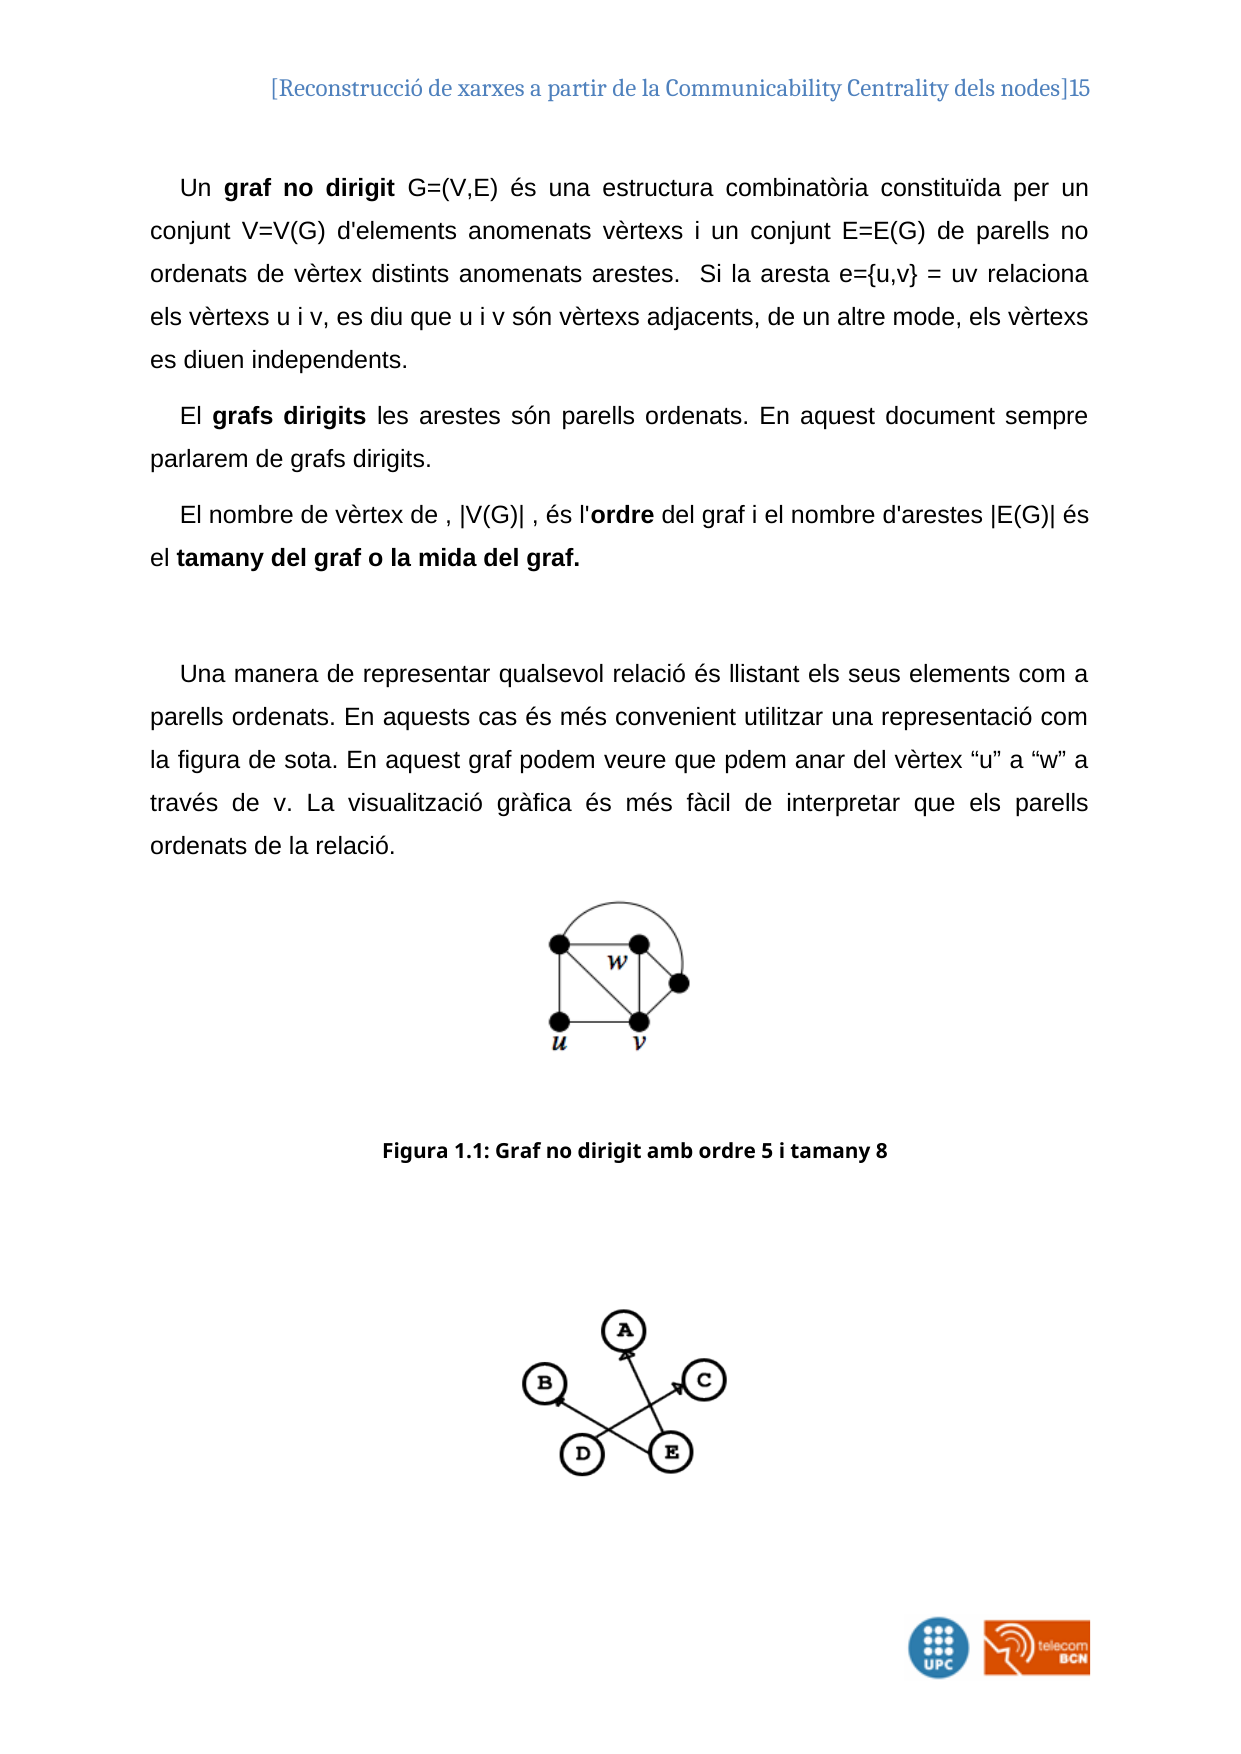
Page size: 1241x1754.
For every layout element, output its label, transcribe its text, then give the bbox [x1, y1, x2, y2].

text Una manera de representar qualsevol relació és llistant els seus elements com a parells ordenats. En aquests cas és més convenient utilitzar una representació com la figura de sota. En aquest graf podem veure que pdem anar del vèrtex “u” a “w” a través de v. La visualització gràfica és més fàcil de interpretar que els parells ordenats de la relació. [150, 658, 1090, 860]
text El nombre de vèrtex de , |V(G)| , és l'ordre del graf i el nombre d'arestes |E(G)| és el tamany del graf o la mida del graf. [150, 500, 1090, 572]
picture [904, 1614, 1091, 1681]
picture [482, 1299, 759, 1492]
text Figura 1.1: Graf no dirigit amb ordre 5 i tamany 8 [150, 1136, 1090, 1165]
text El grafs dirigits les arestes són parells ordenats. En aquest document sempre parlarem de grafs dirigits. [150, 401, 1090, 473]
text Un graf no dirigit G=(V,E) és una estructura combinatòria constituïda per un conjunt V=V(G) d'elements anomenats vèrtexs i un conjunt E=E(G) de parells no ordenats de vèrtex distints anomenats arestes. Si la aresta e={u,v} = uv relaciona els vèrtexs u i v, es diu que u i v són vèrtexs adjacents, de un altre mode, els vèrtexs es diuen independents. [150, 173, 1090, 374]
picture [511, 886, 729, 1079]
